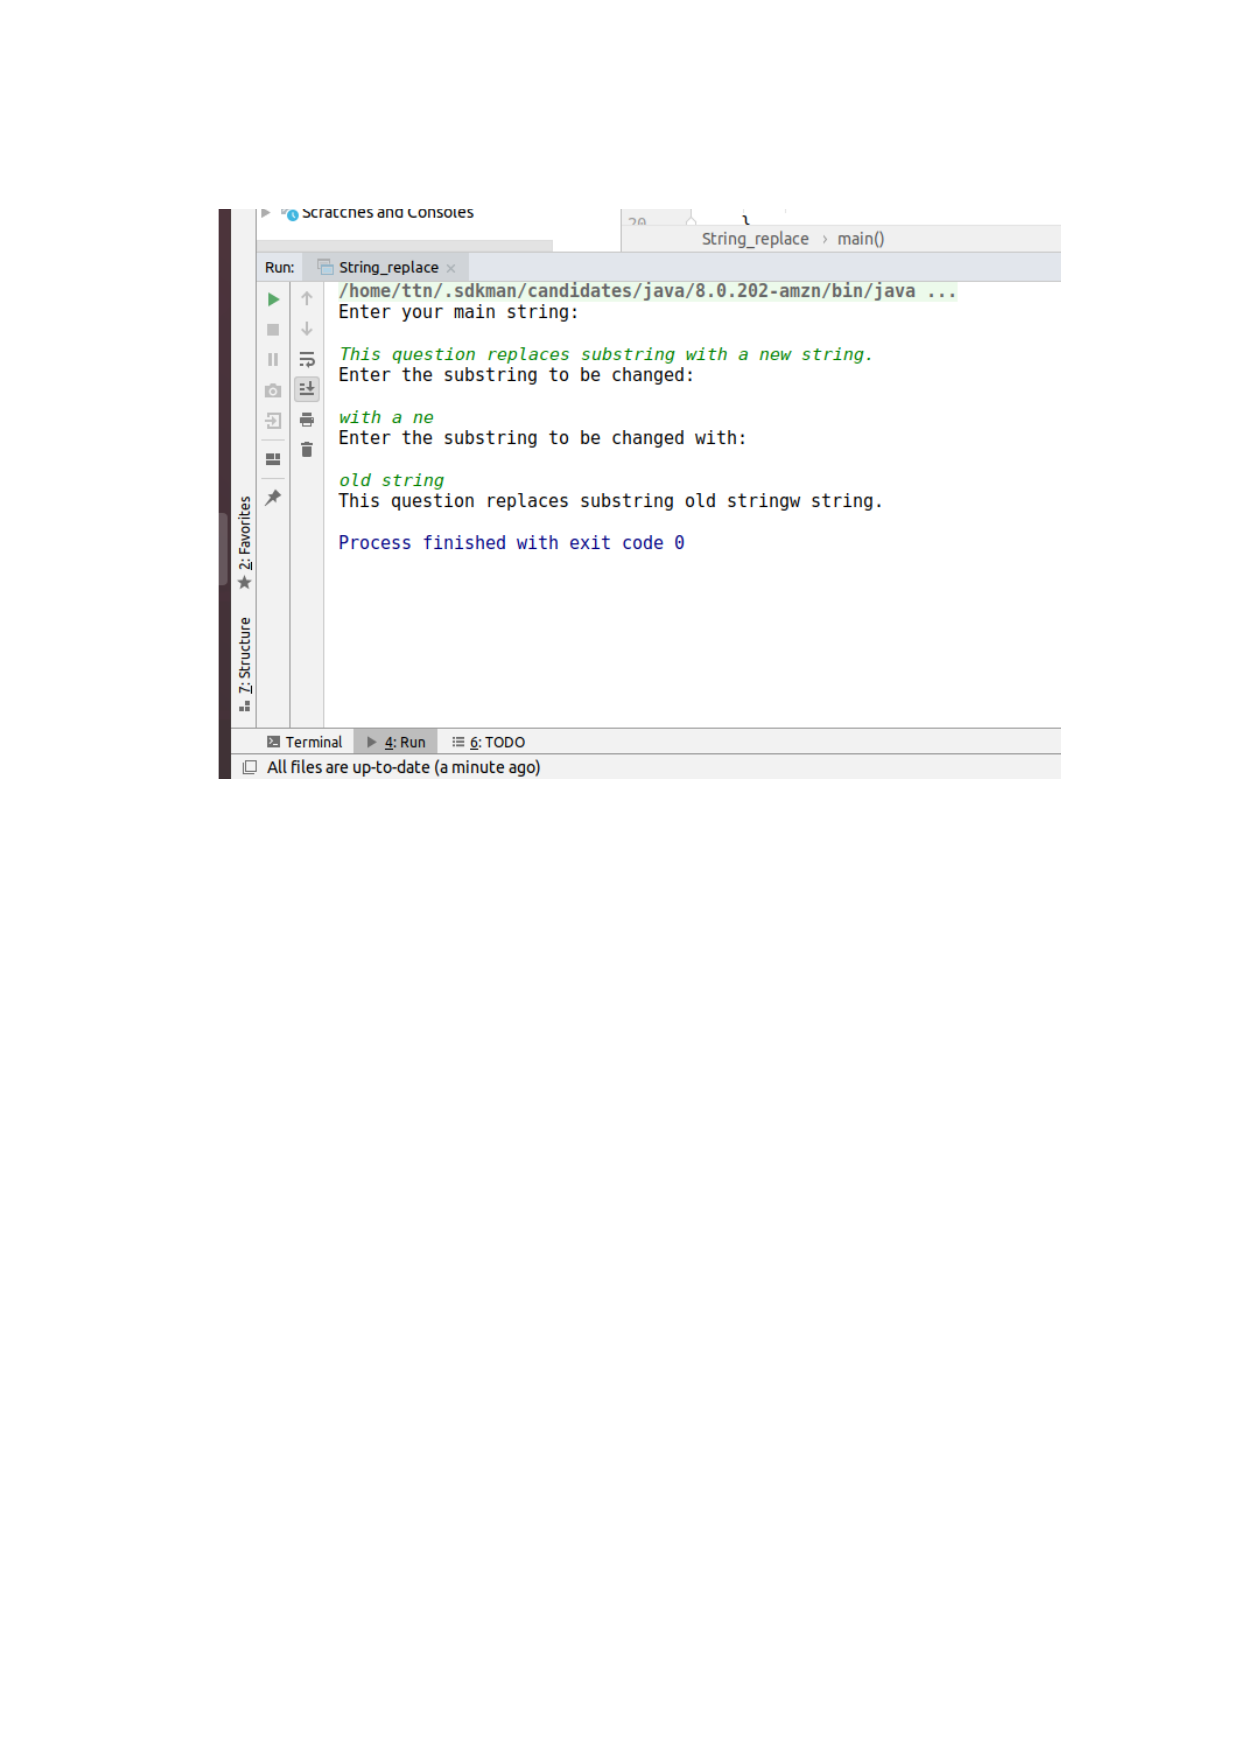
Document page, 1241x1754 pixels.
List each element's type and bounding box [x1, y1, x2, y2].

picture [218, 209, 577, 779]
